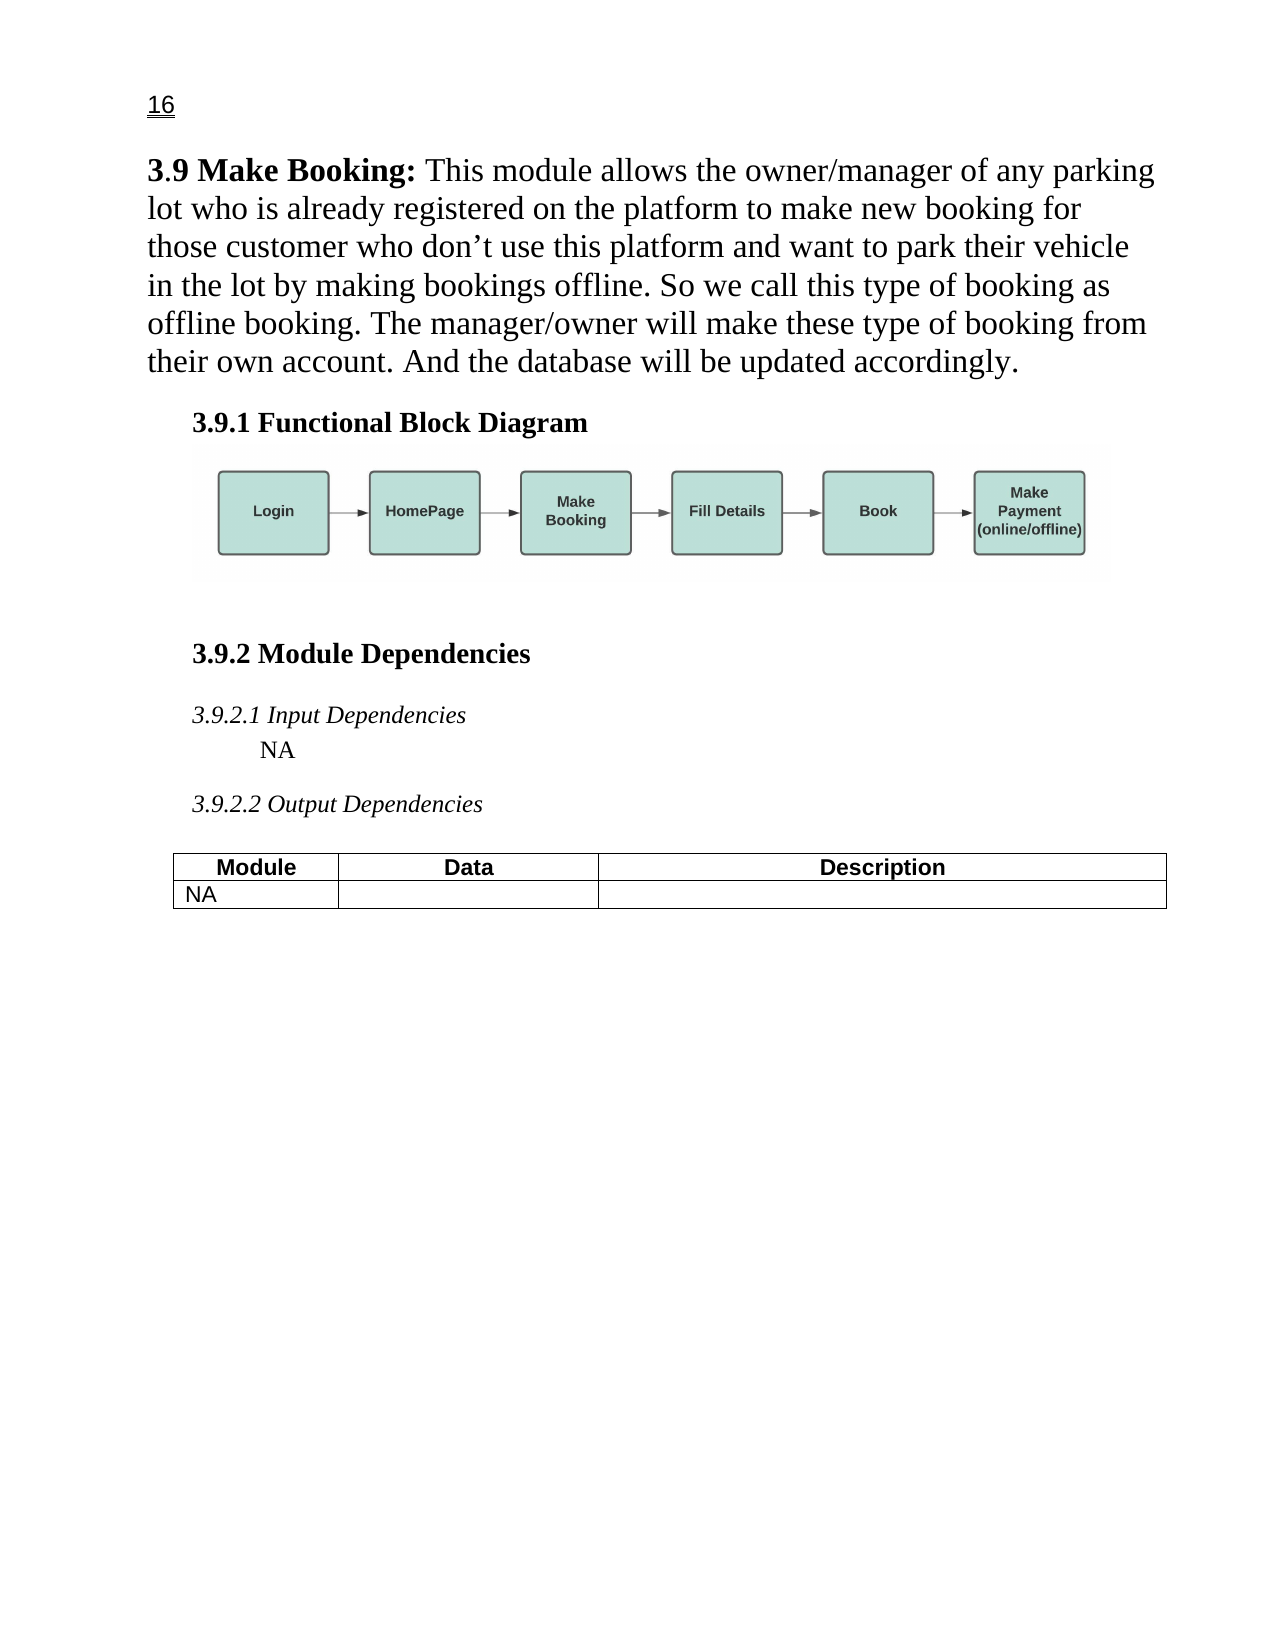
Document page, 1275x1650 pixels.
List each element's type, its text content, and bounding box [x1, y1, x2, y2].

subtitle 3.9.1 Functional Block Diagram [147, 405, 1156, 438]
subtitle 3.9.2 Module Dependencies [147, 636, 1156, 669]
picture [192, 444, 1112, 582]
table_cell [599, 881, 1166, 908]
table_header Module [174, 854, 338, 880]
text NA [237, 736, 1156, 764]
subtitle 3.9.2.1 Input Dependencies [147, 701, 1156, 729]
table_header Data [339, 854, 598, 880]
table_header Description [599, 854, 1166, 880]
table_cell [339, 881, 598, 908]
text 3.9 Make Booking: This module allows the owner/manager of any parking lot who is already registered on the platform to make new booking for those customer who don’t use this platform and want to park their vehicle in the lot by making bookings offline. So we call this type of booking as offline booking. The manager/owner will make these type of booking from their own account. And the database will be updated accordingly. [147, 150, 1156, 380]
subtitle 3.9.2.2 Output Dependencies [147, 789, 1156, 818]
table_cell NA [174, 881, 338, 908]
